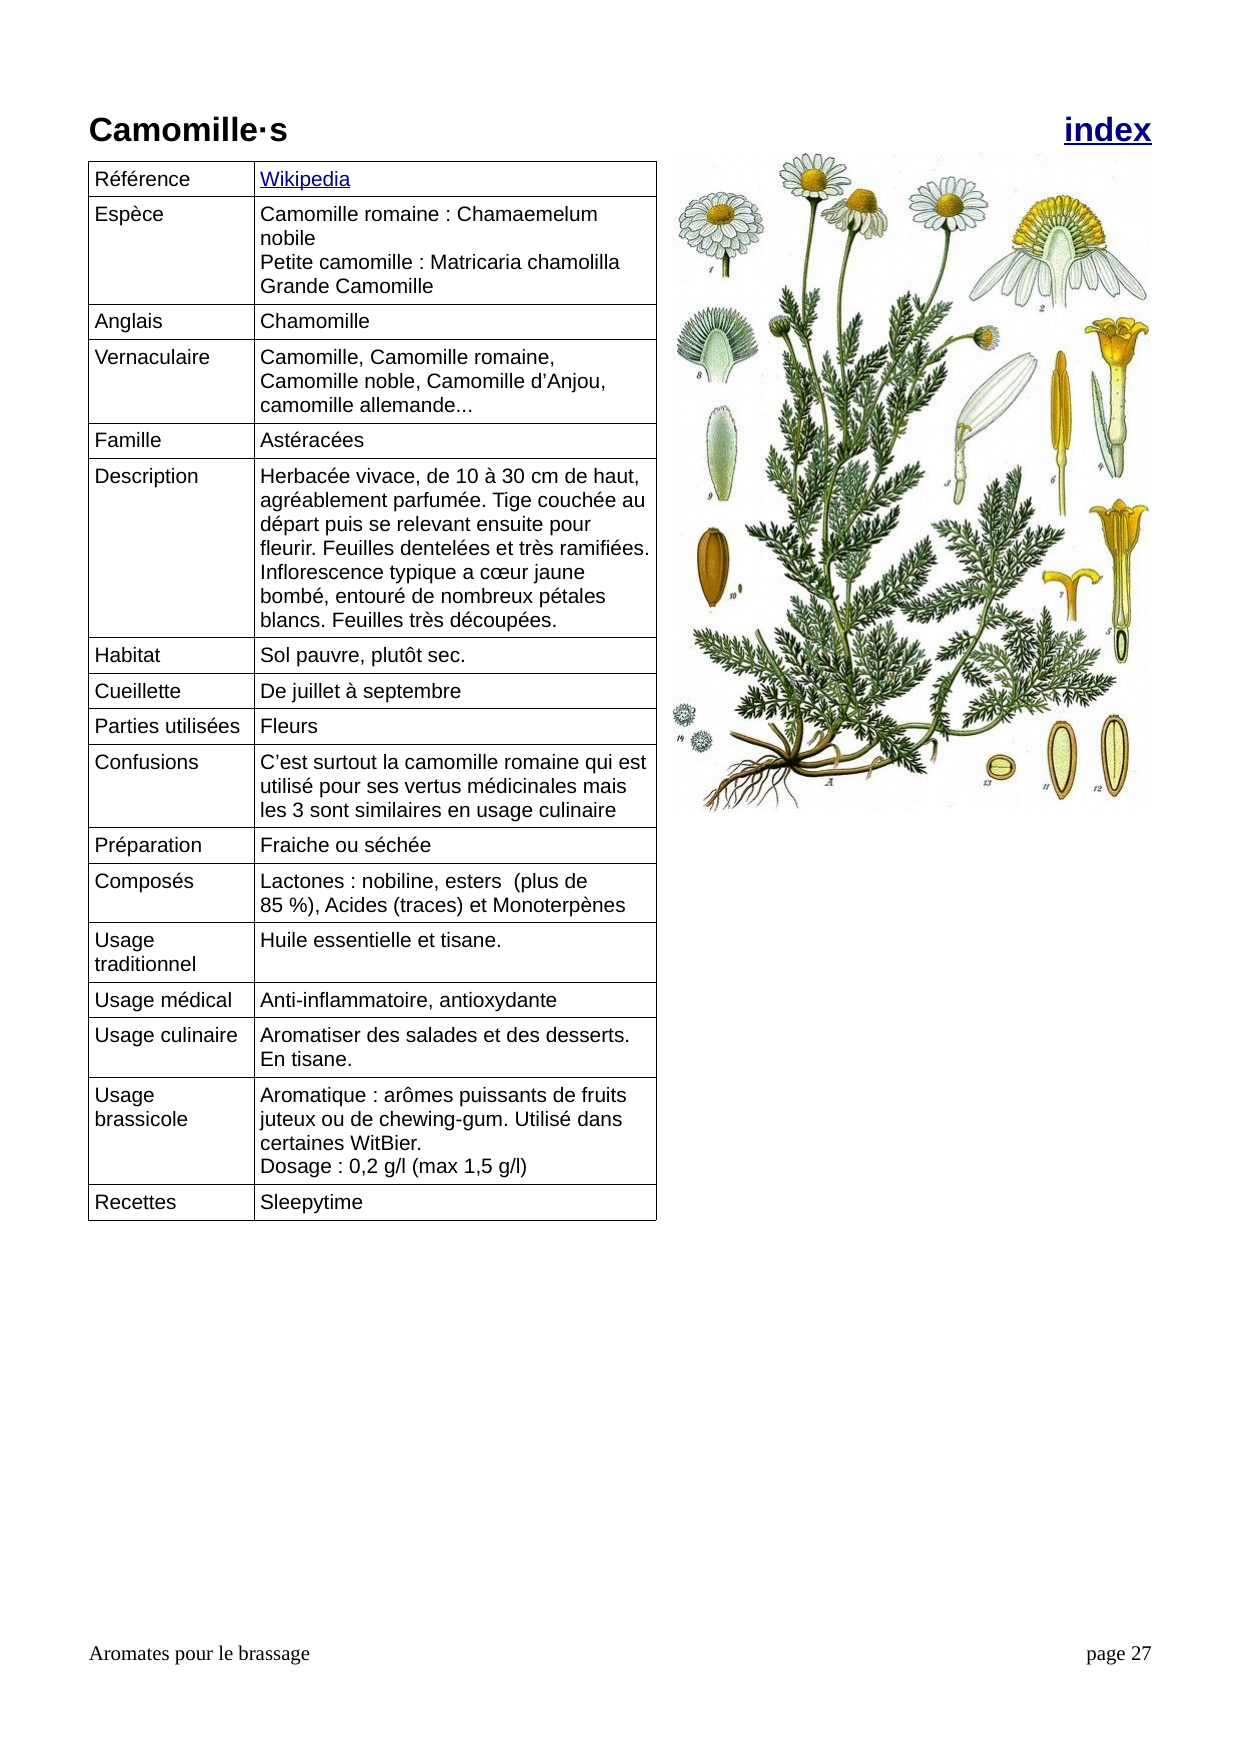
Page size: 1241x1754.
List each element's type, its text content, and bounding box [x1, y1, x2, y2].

table_cell Chamomille [255, 305, 656, 339]
table_cell Camomille, Camomille romaine, Camomille noble, Camomille d’Anjou, camomille allemande... [255, 340, 656, 422]
table_cell Herbacée vivace, de 10 à 30 cm de haut, agréablement parfumée. Tige couchée au départ puis se relevant ensuite pour fleurir. Feuilles dentelées et très ramifiées. Inflorescence typique a cœur jaune bombé, entouré de nombreux pétales blancs. Feuilles très découpées. [255, 459, 656, 637]
table_cell Anti-inflammatoire, antioxydante [255, 983, 656, 1017]
table_cell Parties utilisées [89, 709, 254, 744]
table_cell Lactones : nobiline, esters (plus de 85 %), Acides (traces) et Monoterpènes [255, 864, 656, 922]
table_cell Cueillette [89, 674, 254, 708]
table_cell Espèce [89, 197, 254, 303]
table_cell Description [89, 459, 254, 637]
subtitle Camomille·s index [88, 109, 1152, 148]
table_header Wikipedia [255, 162, 656, 196]
table_cell Préparation [89, 828, 254, 863]
table_cell Huile essentielle et tisane. [255, 923, 656, 982]
table_cell Vernaculaire [89, 340, 254, 422]
table_cell Sleepytime [255, 1185, 656, 1219]
table_cell Usage culinaire [89, 1018, 254, 1077]
table_cell De juillet à septembre [255, 674, 656, 708]
table_cell Recettes [89, 1185, 254, 1219]
table_cell C’est surtout la camomille romaine qui est utilisé pour ses vertus médicinales mais les 3 sont similaires en usage culinaire [255, 745, 656, 827]
table_cell Habitat [89, 638, 254, 673]
table_cell Usage médical [89, 983, 254, 1017]
table_cell Confusions [89, 745, 254, 827]
table_cell Aromatique : arômes puissants de fruits juteux ou de chewing-gum. Utilisé dans certaines WitBier. Dosage : 0,2 g/l (max 1,5 g/l) [255, 1078, 656, 1184]
table_cell Famille [89, 424, 254, 458]
table_cell Usage traditionnel [89, 923, 254, 982]
table_cell Fraiche ou séchée [255, 828, 656, 863]
table_cell Sol pauvre, plutôt sec. [255, 638, 656, 673]
picture [672, 152, 1151, 813]
table_cell Fleurs [255, 709, 656, 744]
table_header Référence [89, 162, 254, 196]
table_cell Composés [89, 864, 254, 922]
table_cell Anglais [89, 305, 254, 339]
table_cell Aromatiser des salades et des desserts. En tisane. [255, 1018, 656, 1077]
table_cell Astéracées [255, 424, 656, 458]
table_cell Camomille romaine : Chamaemelum nobile Petite camomille : Matricaria chamolilla Grande Camomille [255, 197, 656, 303]
table_cell Usage brassicole [89, 1078, 254, 1184]
